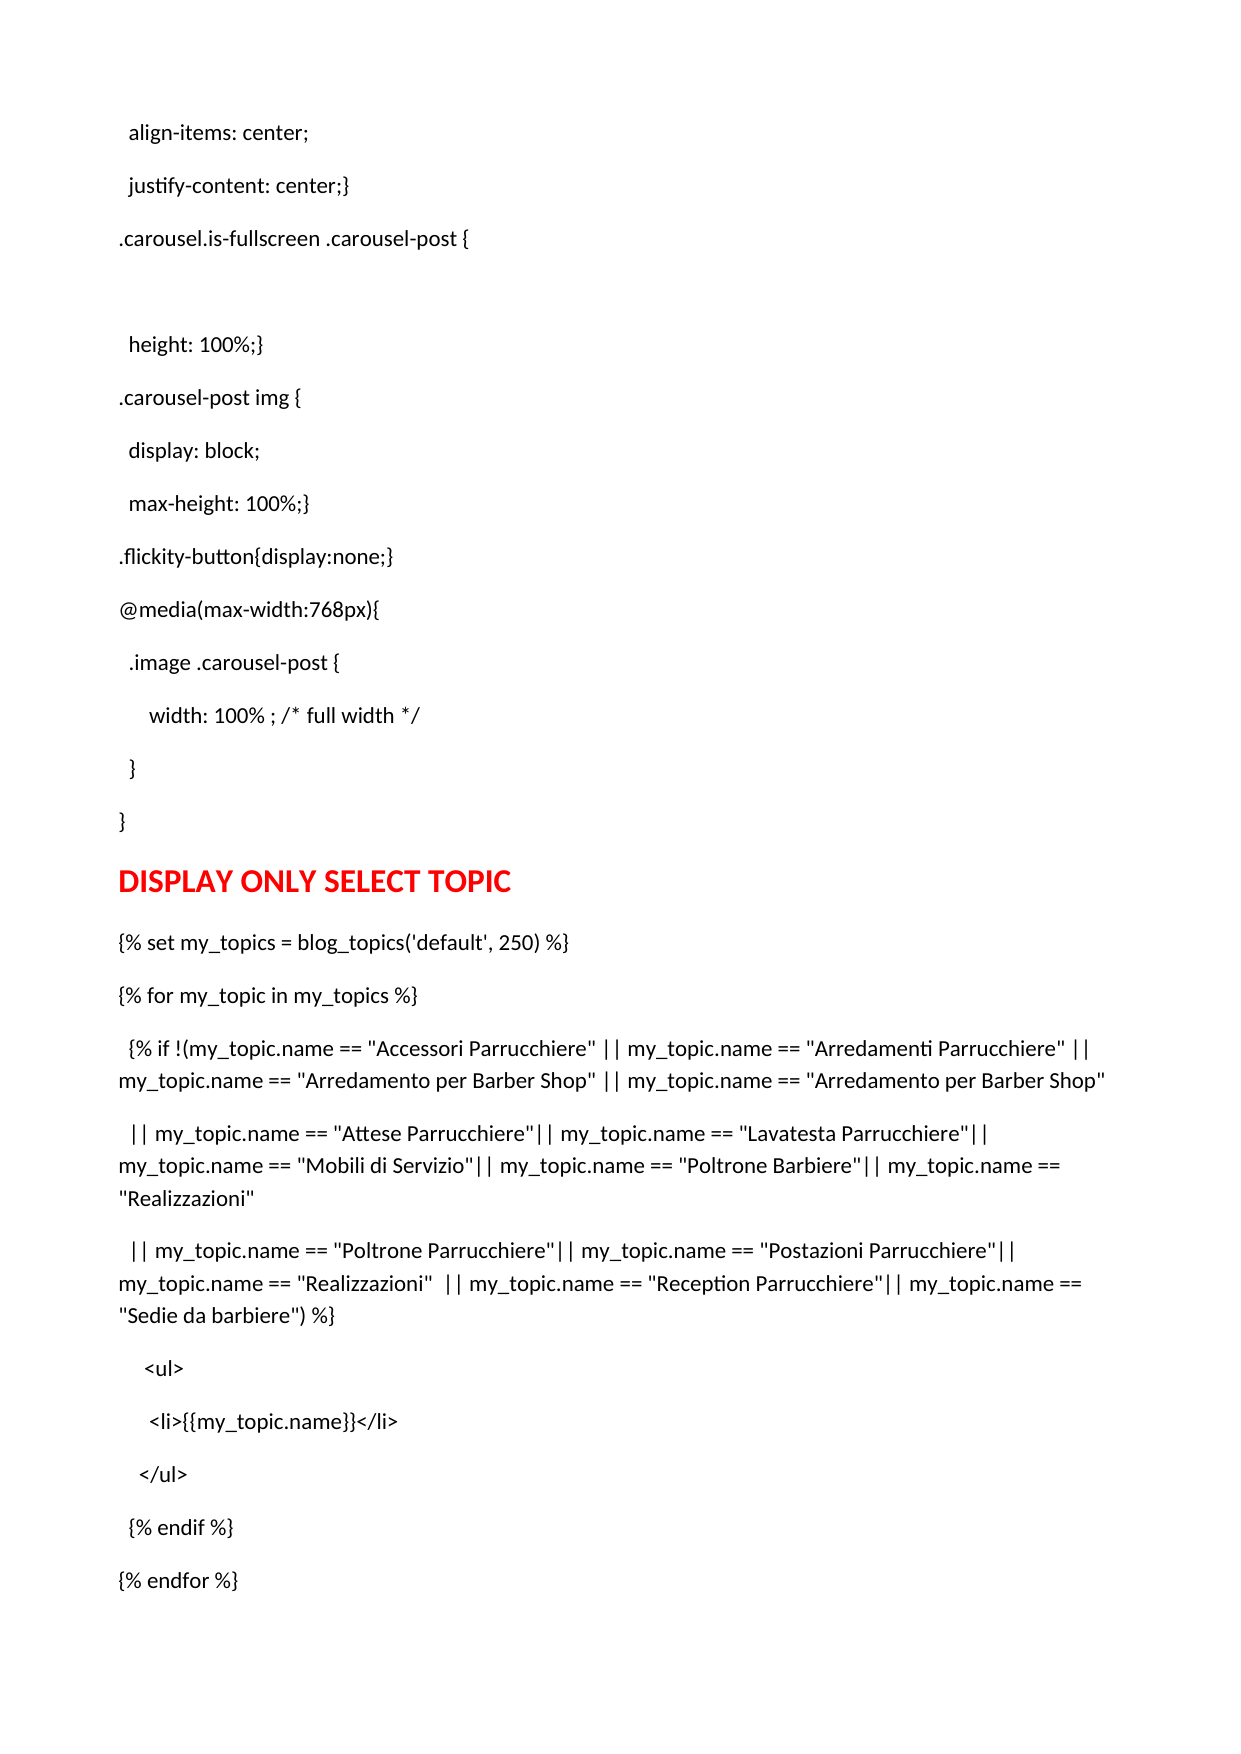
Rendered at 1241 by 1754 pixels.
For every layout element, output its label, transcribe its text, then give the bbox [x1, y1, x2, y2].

text display: block; [118, 436, 1122, 464]
text {% endfor %} [118, 1566, 1122, 1594]
text || my_topic.name == "Attese Parrucchiere"|| my_topic.name == "Lavatesta Parrucchiere"|| my_topic.name == "Mobili di Servizio"|| my_topic.name == "Poltrone Barbiere"|| my_topic.name == "Realizzazioni" [118, 1119, 1122, 1212]
text DISPLAY ONLY SELECT TOPIC [118, 860, 1122, 901]
text {% endif %} [118, 1513, 1122, 1541]
text {% set my_topics = blog_topics('default', 250) %} [118, 928, 1122, 956]
text .flickity-button{display:none;} [118, 542, 1122, 570]
text width: 100% ; /* full width */ [118, 701, 1122, 729]
text .image .carousel-post { [118, 648, 1122, 676]
text height: 100%;} [118, 330, 1122, 358]
text @media(max-width:768px){ [118, 595, 1122, 623]
text max-height: 100%;} [118, 489, 1122, 517]
text } [118, 754, 1122, 782]
text <ul> [118, 1354, 1122, 1382]
text align-items: center; [118, 118, 1122, 146]
text {% if !(my_topic.name == "Accessori Parrucchiere" || my_topic.name == "Arredamenti Parrucchiere" || my_topic.name == "Arredamento per Barber Shop" || my_topic.name == "Arredamento per Barber Shop" [118, 1034, 1122, 1094]
text .carousel-post img { [118, 383, 1122, 411]
text </ul> [118, 1460, 1122, 1488]
text } [118, 807, 1122, 835]
text .carousel.is-fullscreen .carousel-post { [118, 224, 1122, 252]
text {% for my_topic in my_topics %} [118, 981, 1122, 1009]
text <li>{{my_topic.name}}</li> [118, 1407, 1122, 1435]
text || my_topic.name == "Poltrone Parrucchiere"|| my_topic.name == "Postazioni Parrucchiere"|| my_topic.name == "Realizzazioni" || my_topic.name == "Reception Parrucchiere"|| my_topic.name == "Sedie da barbiere") %} [118, 1237, 1122, 1329]
text justify-content: center;} [118, 171, 1122, 199]
